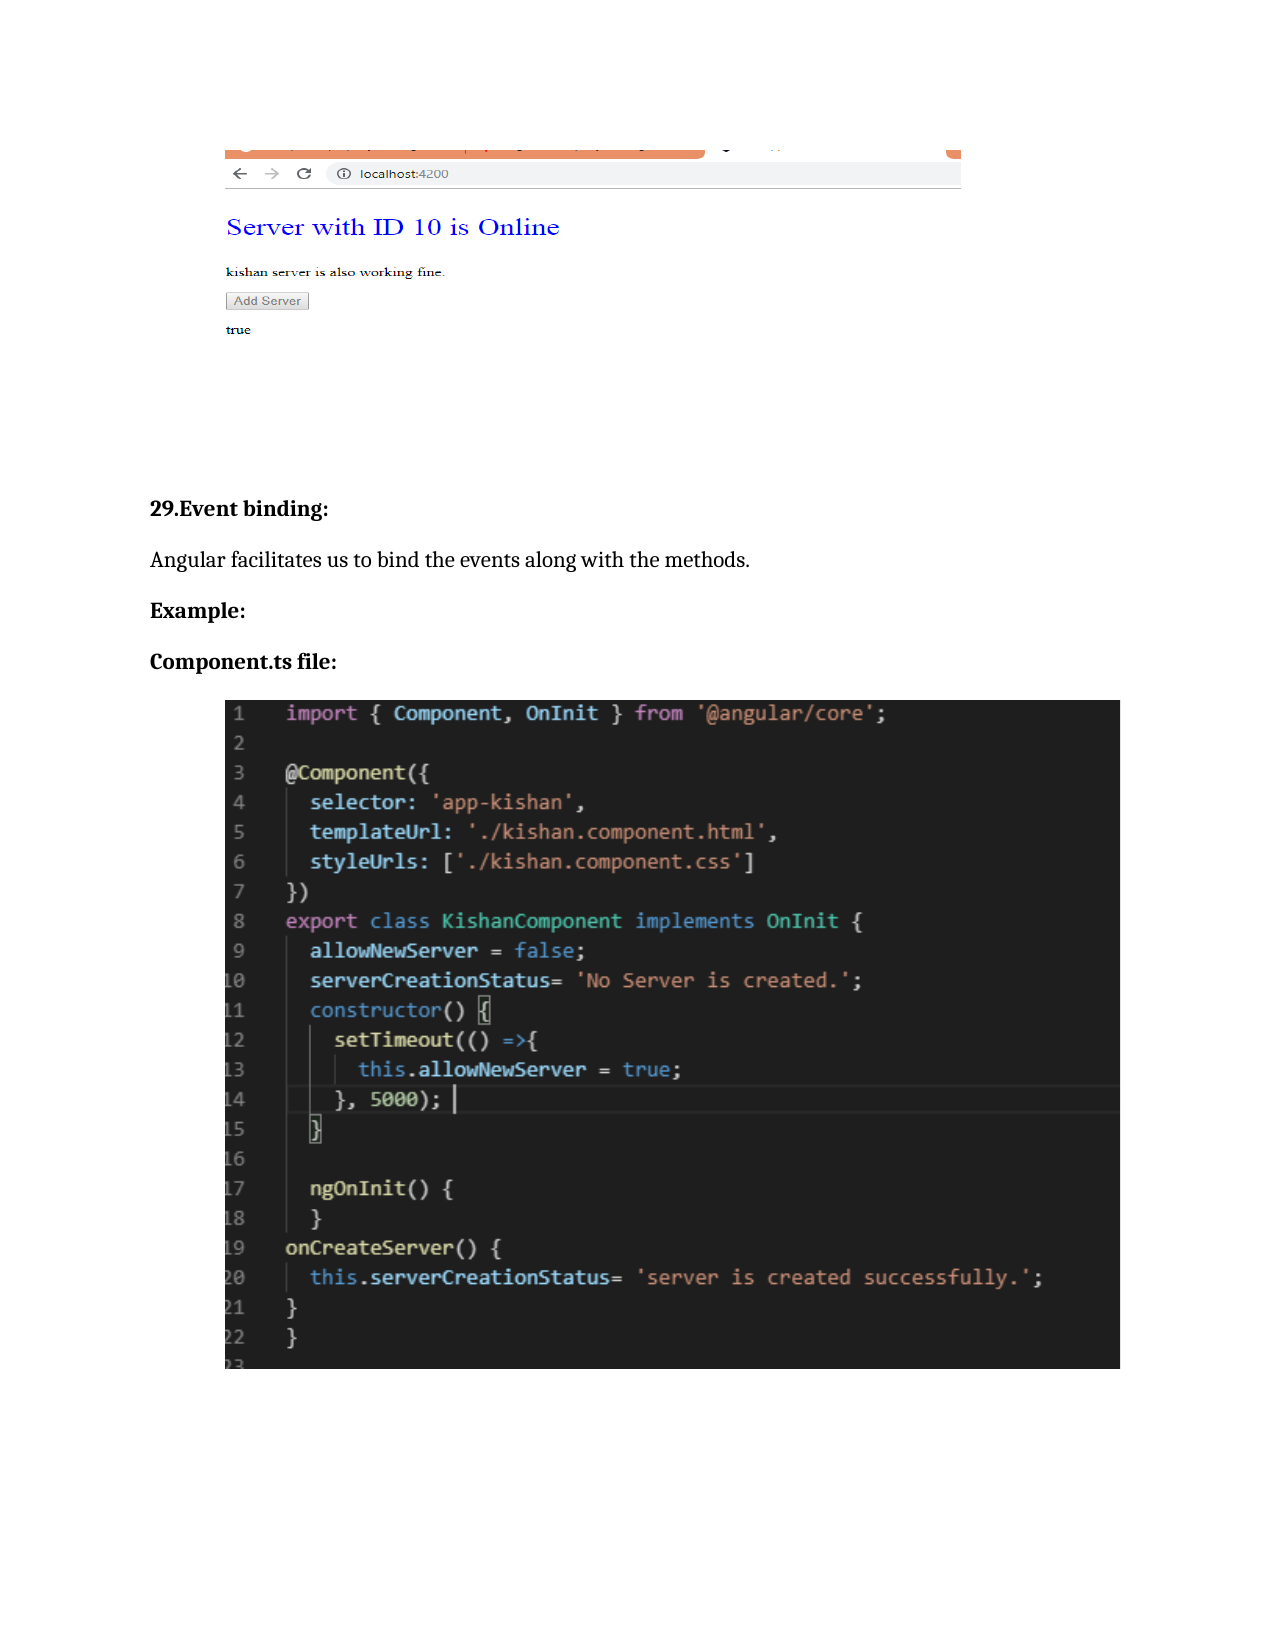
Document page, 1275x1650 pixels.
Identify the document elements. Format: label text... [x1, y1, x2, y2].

subtitle Example: [150, 598, 1125, 624]
subtitle Component.ts file: [150, 649, 1125, 676]
picture [225, 700, 1121, 1369]
subtitle 29.Event binding: [150, 496, 1125, 522]
picture [225, 150, 961, 466]
text Angular facilitates us to bind the events along with the methods. [150, 547, 1125, 573]
